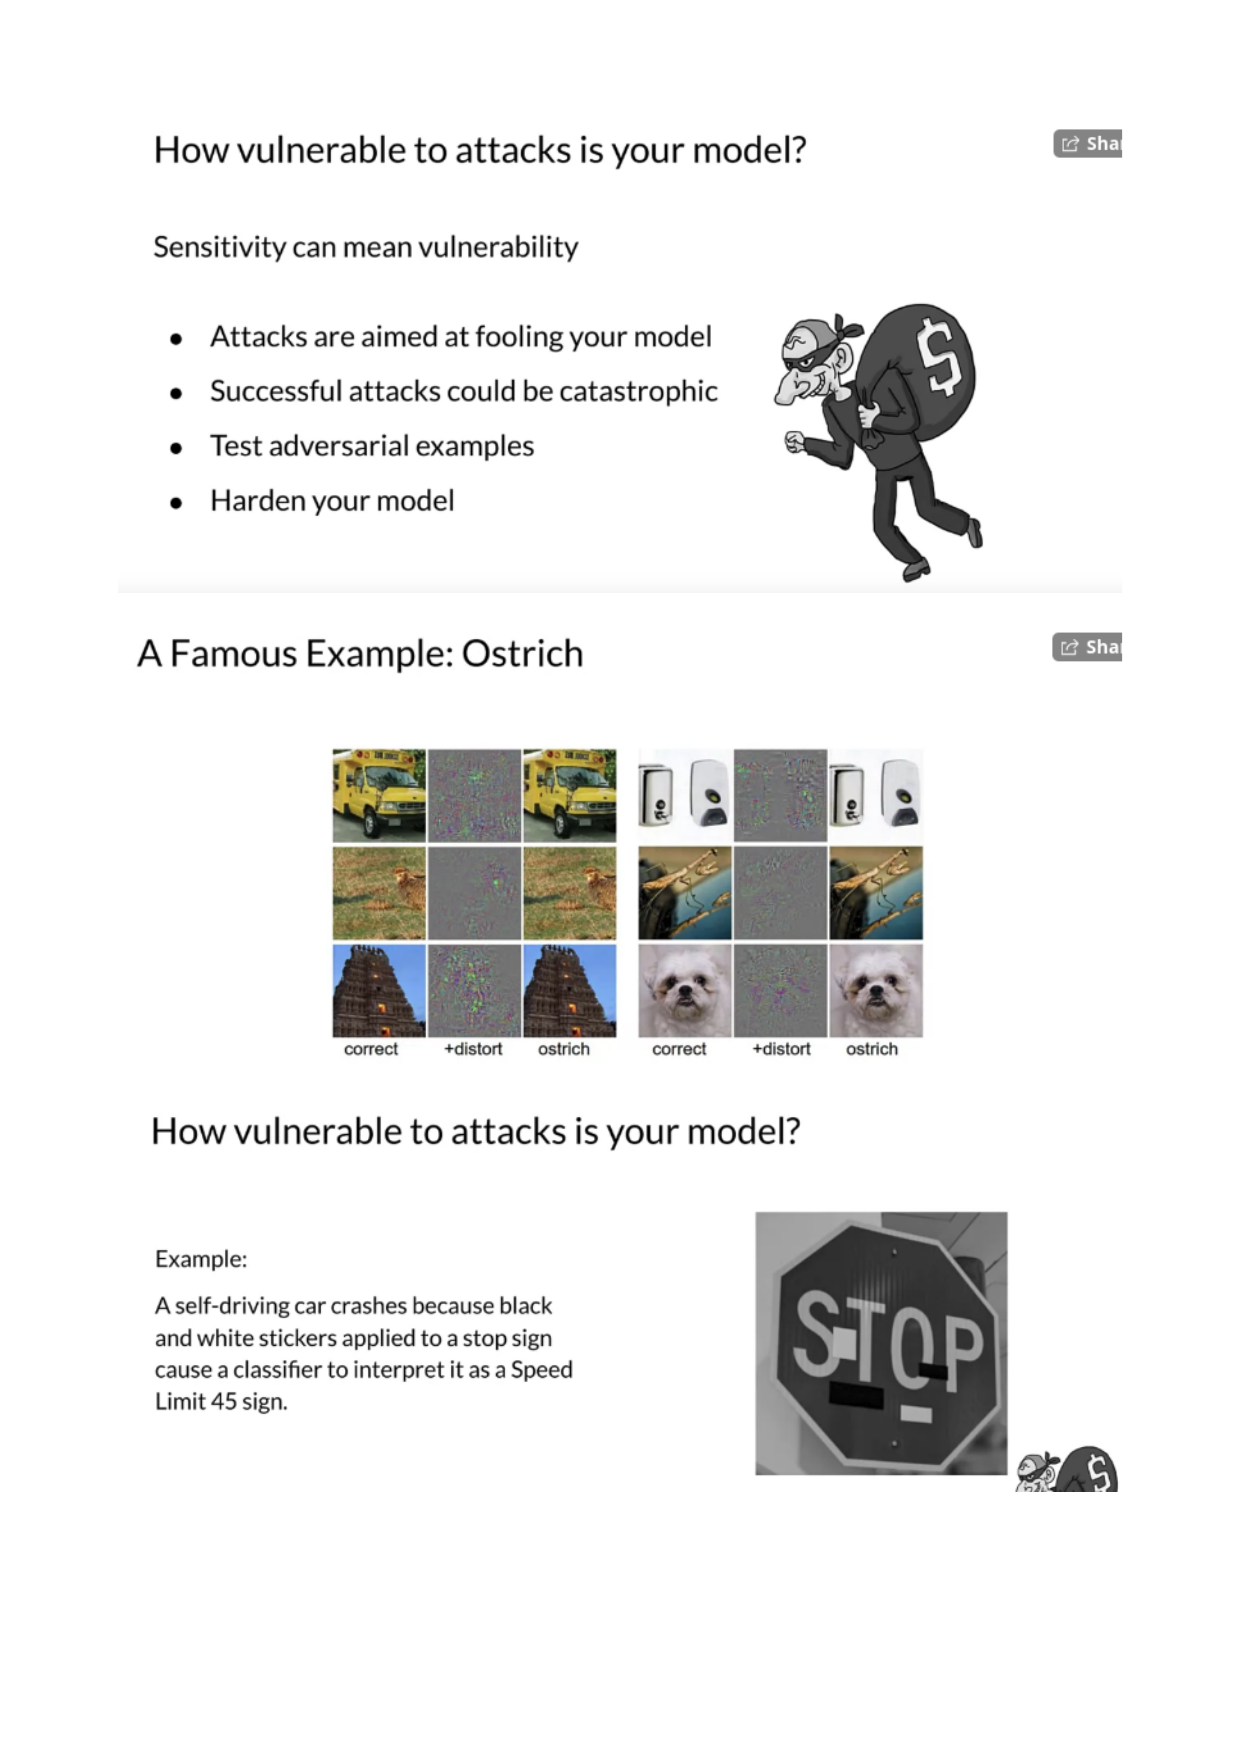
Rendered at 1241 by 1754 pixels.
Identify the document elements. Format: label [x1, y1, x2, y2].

picture [118, 1102, 1123, 1492]
picture [118, 621, 1123, 1074]
picture [118, 118, 1123, 593]
